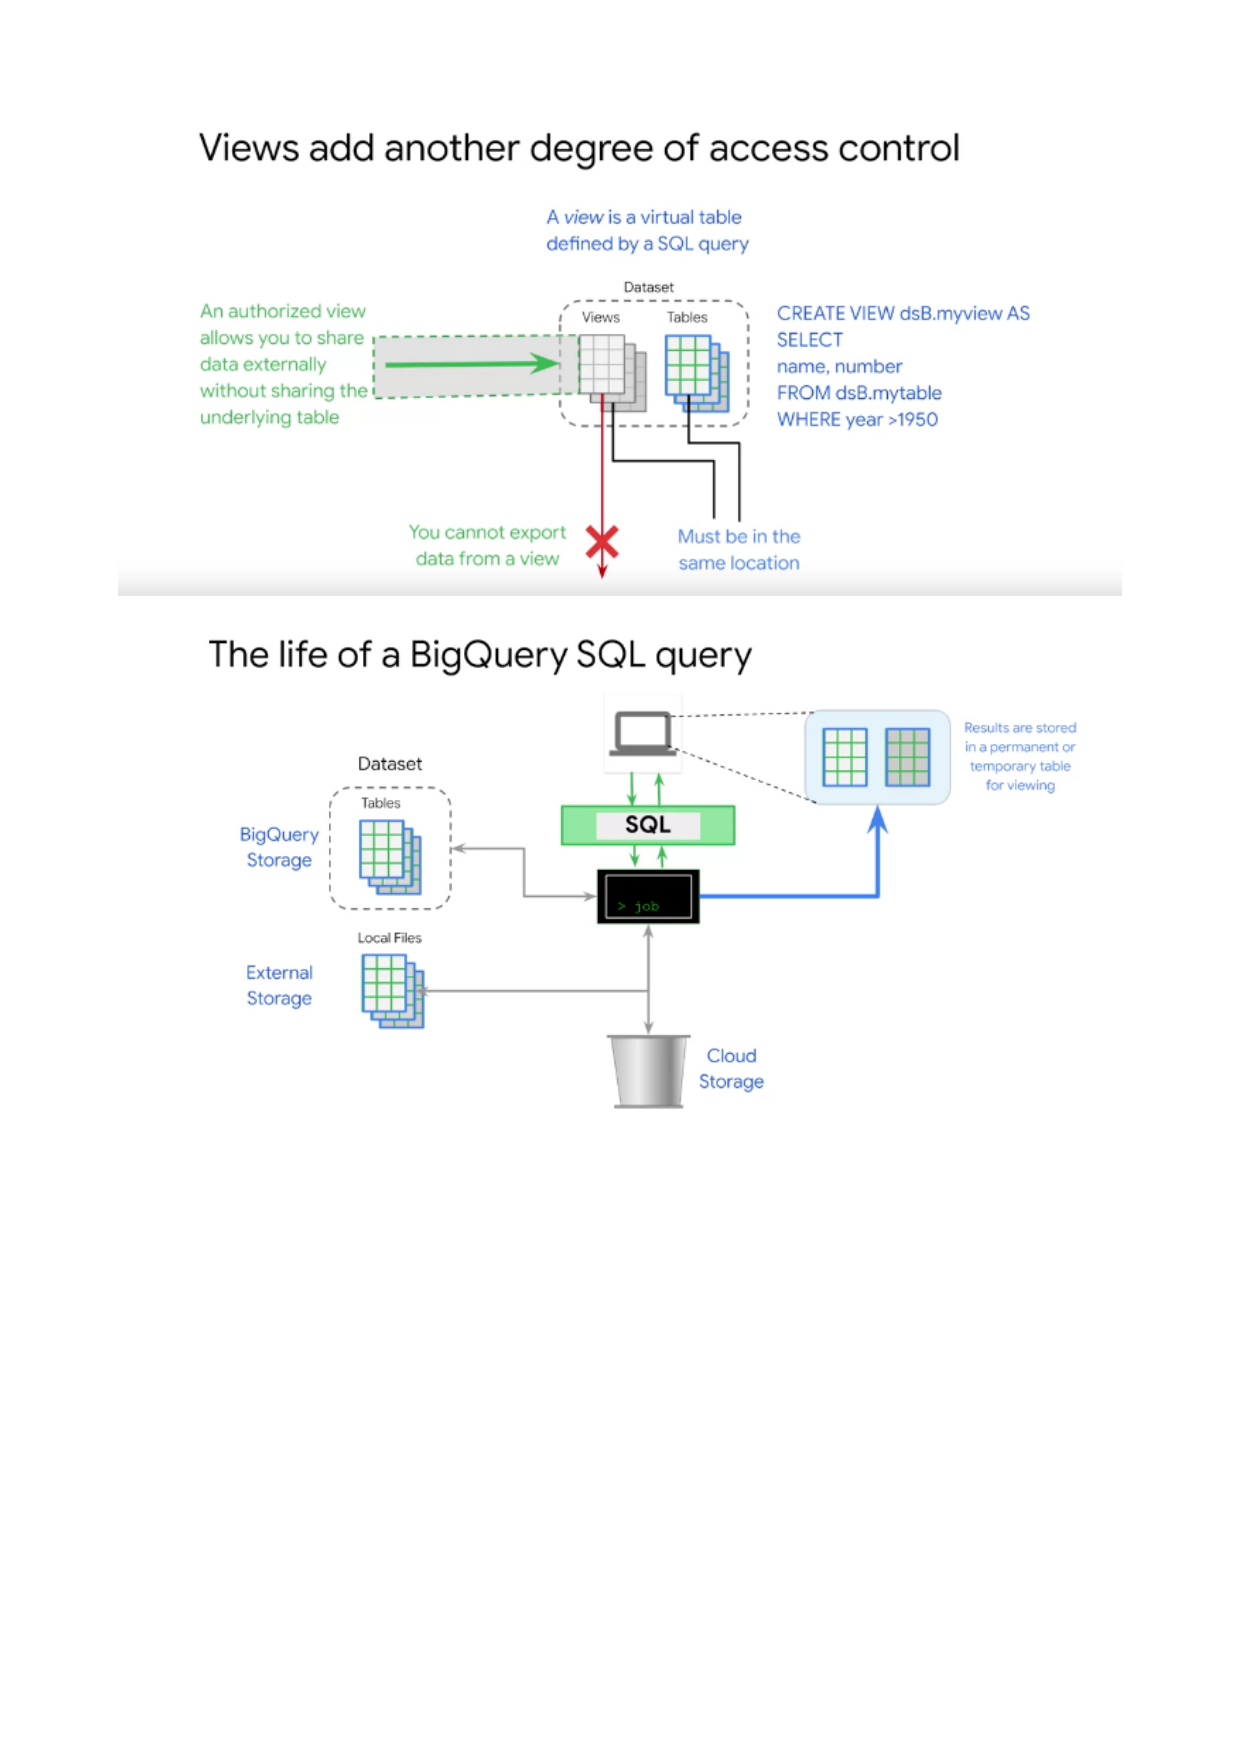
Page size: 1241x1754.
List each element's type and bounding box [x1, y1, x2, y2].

picture [118, 118, 1123, 596]
picture [118, 624, 1123, 1128]
